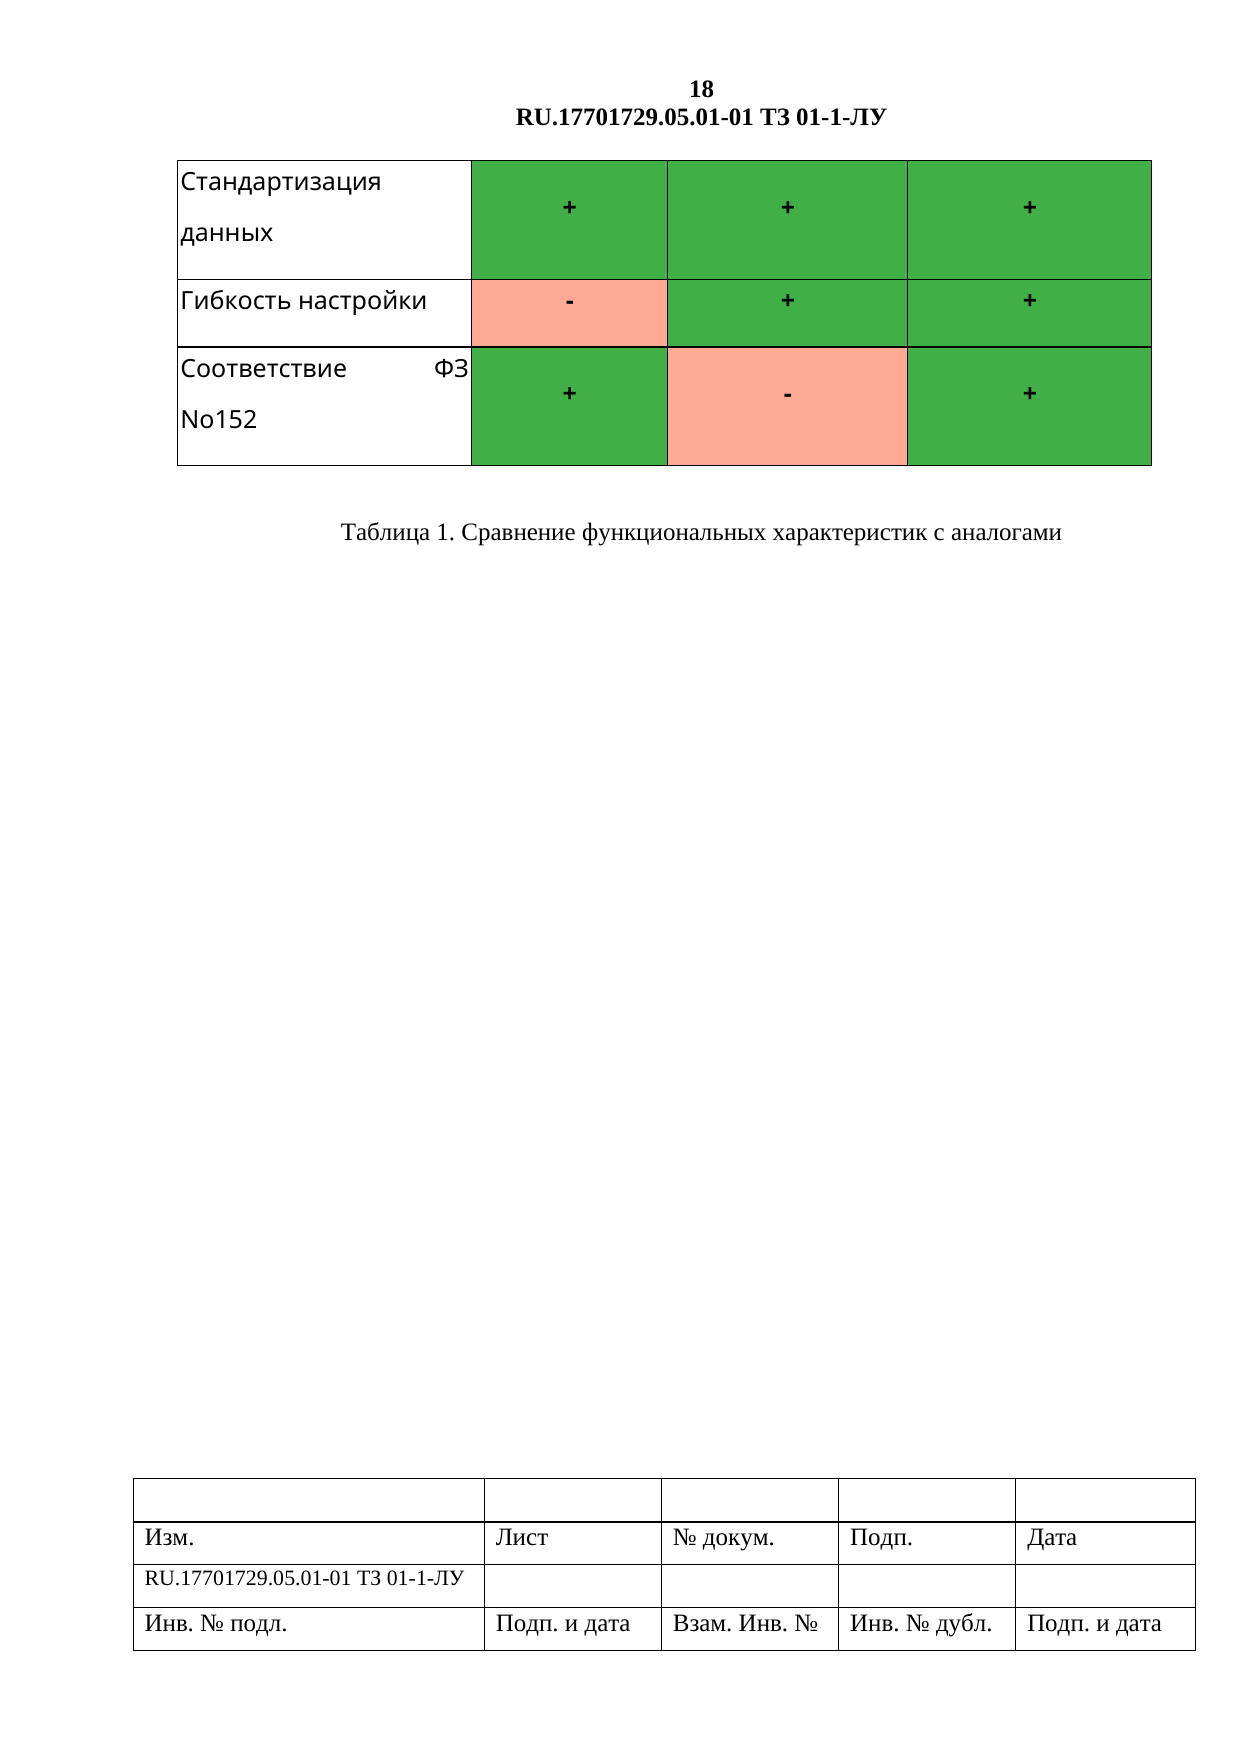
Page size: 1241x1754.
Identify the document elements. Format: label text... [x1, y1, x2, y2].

table_cell + [668, 280, 907, 346]
table_cell - [668, 348, 907, 465]
table_cell + [472, 348, 667, 465]
table_cell Соответствие ФЗ No152 [178, 348, 471, 465]
table_cell + [472, 161, 667, 279]
table_cell + [908, 161, 1151, 279]
table_cell Гибкость настройки [178, 280, 471, 346]
table_cell + [668, 161, 907, 279]
table_cell + [908, 348, 1151, 465]
table_cell - [472, 280, 667, 346]
table_cell + [908, 280, 1151, 346]
text Таблица 1. Сравнение функциональных характеристик с аналогами [177, 517, 1152, 546]
table_cell Стандартизация данных [178, 161, 471, 279]
